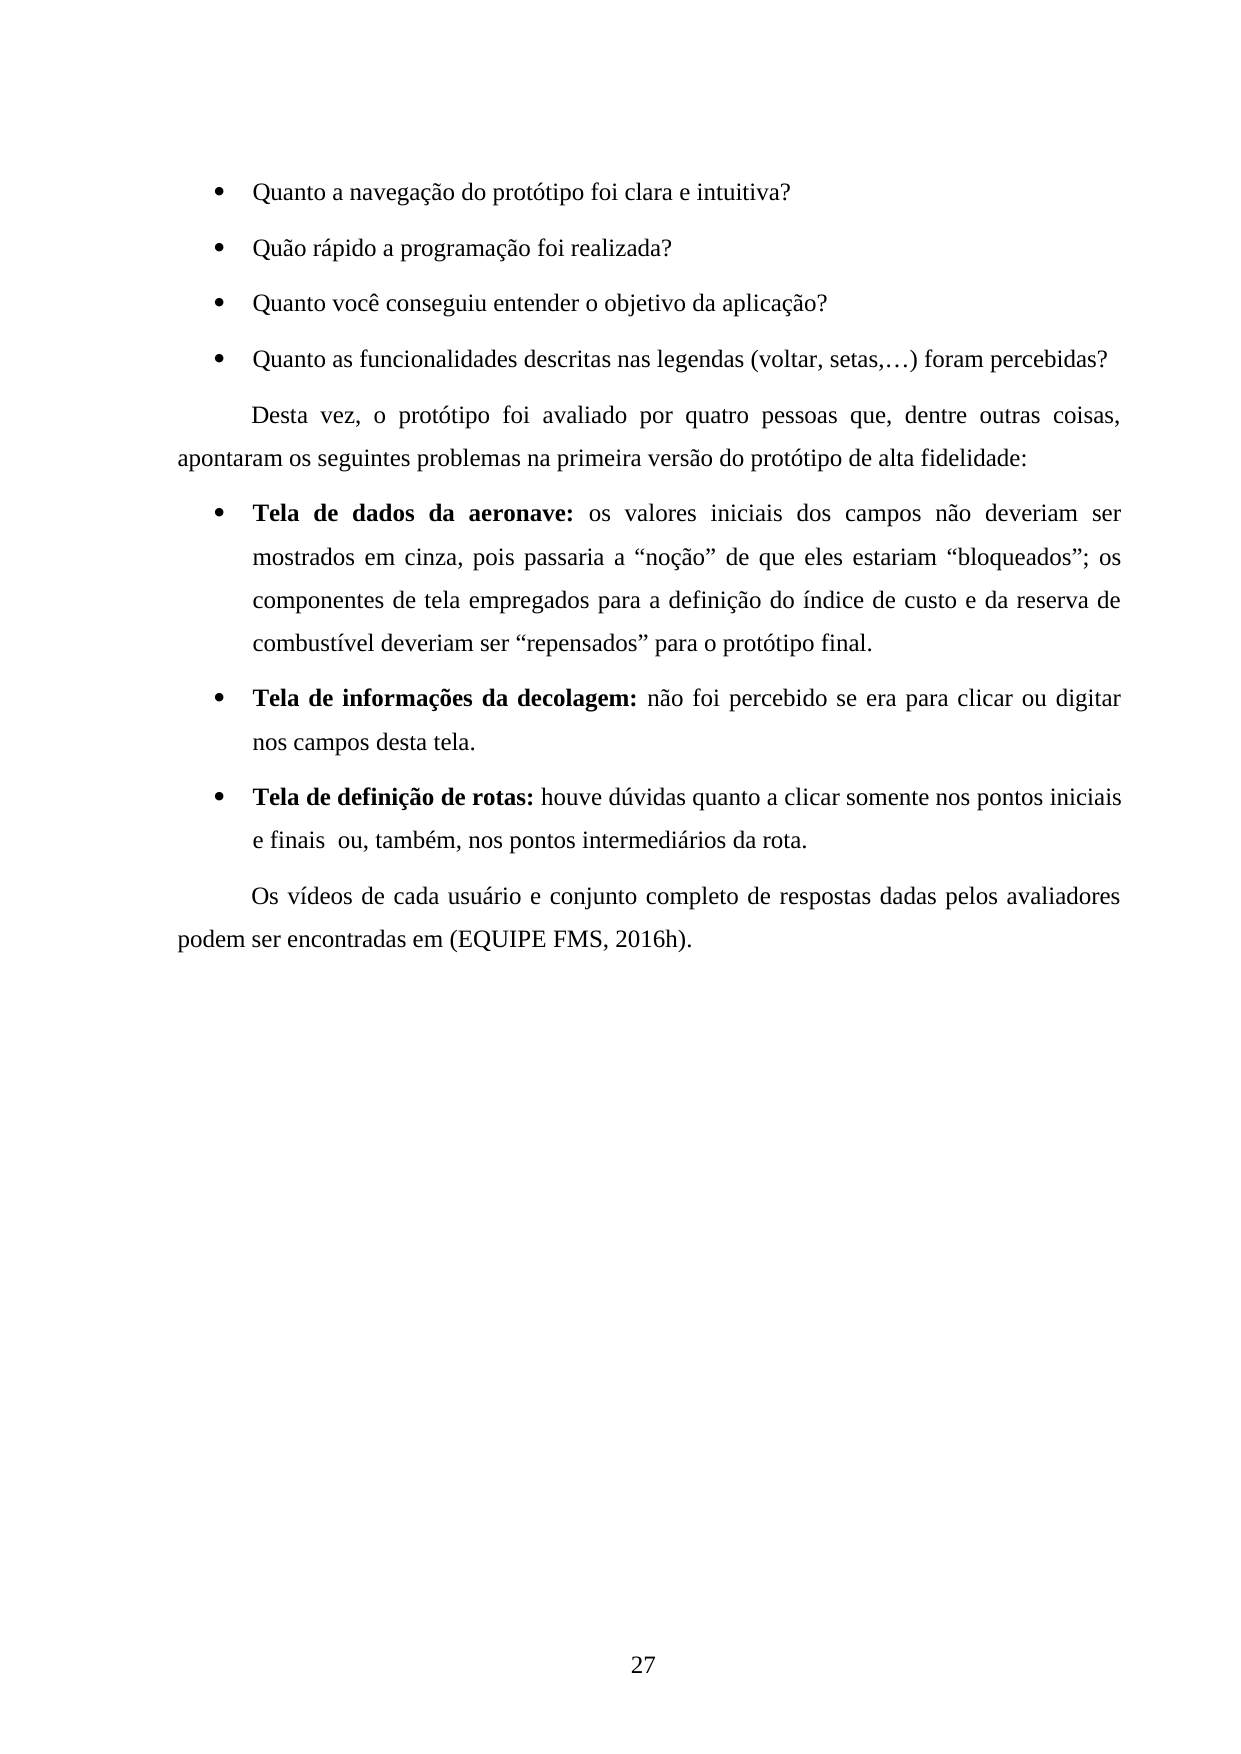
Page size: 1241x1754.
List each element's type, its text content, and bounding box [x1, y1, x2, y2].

text Desta vez, o protótipo foi avaliado por quatro pessoas que, dentre outras coisas, apontaram os seguintes problemas na primeira versão do protótipo de alta fidelidade: [177, 400, 1122, 472]
list Tela de dados da aeronave: os valores iniciais dos campos não deveriam ser mostrados em cinza, pois passaria a “noção” de que eles estariam “bloqueados”; os componentes de tela empregados para a definição do índice de custo e da reserva de combustível deveriam ser “repensados” para o protótipo final. [215, 498, 1122, 657]
text Os vídeos de cada usuário e conjunto completo de respostas dadas pelos avaliadores podem ser encontradas em (EQUIPE FMS, 2016h). [177, 881, 1122, 953]
list Quão rápido a programação foi realizada? [215, 233, 1122, 262]
list Quanto a navegação do protótipo foi clara e intuitiva? [215, 177, 1122, 206]
list Tela de informações da decolagem: não foi percebido se era para clicar ou digitar nos campos desta tela. [215, 683, 1122, 755]
list Quanto as funcionalidades descritas nas legendas (voltar, setas,…) foram percebidas? [215, 344, 1122, 373]
list Quanto você conseguiu entender o objetivo da aplicação? [215, 288, 1122, 317]
list Tela de definição de rotas: houve dúvidas quanto a clicar somente nos pontos iniciais e finais ou, também, nos pontos intermediários da rota. [215, 782, 1122, 854]
